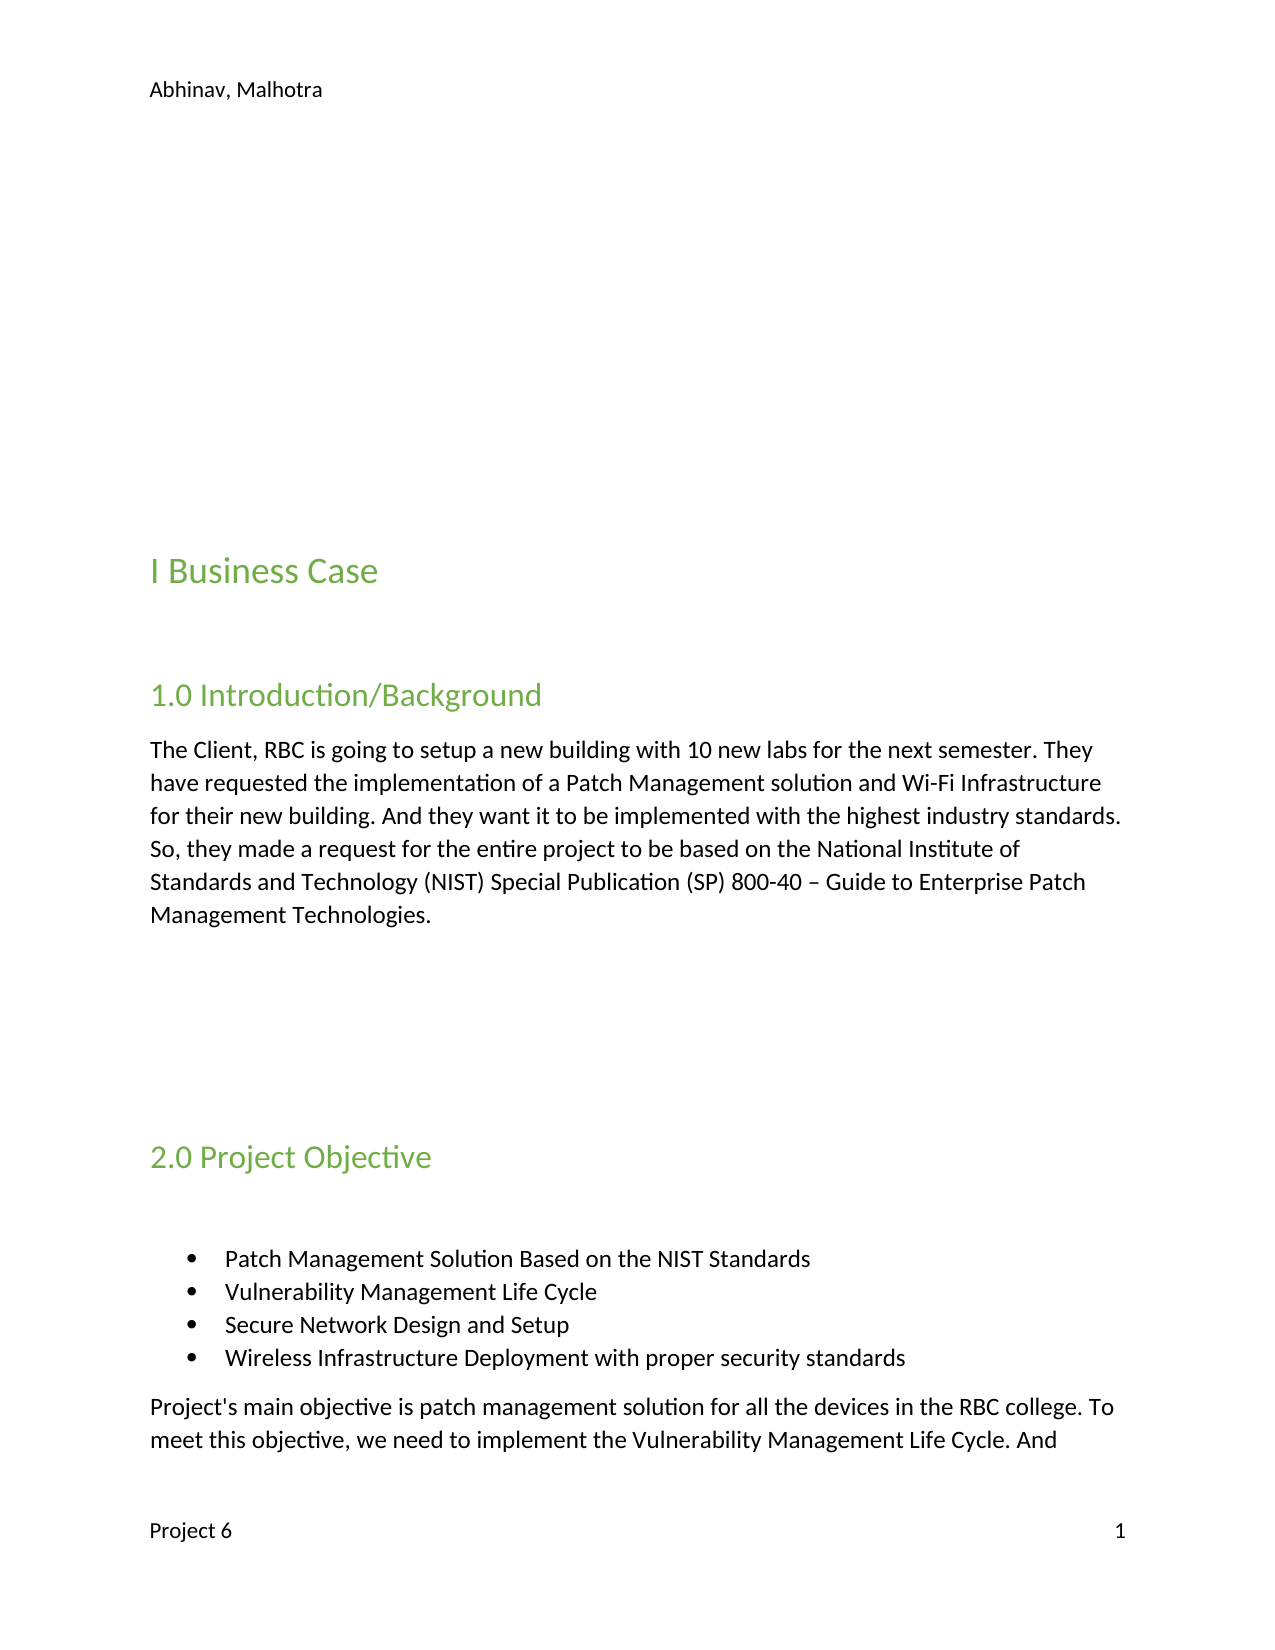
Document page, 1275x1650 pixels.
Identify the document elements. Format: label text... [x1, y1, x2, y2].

list Secure Network Design and Setup [187, 1309, 1125, 1339]
list Patch Management Solution Based on the NIST Standards [187, 1243, 1125, 1274]
text 2.0 Project Objective [150, 1136, 1125, 1176]
text I Business Case [150, 547, 1125, 593]
list Wireless Infrastructure Deployment with proper security standards [187, 1342, 1125, 1372]
text The Client, RBC is going to setup a new building with 10 new labs for the next semester. They have requested the implementation of a Patch Management solution and Wi-Fi Infrastructure for their new building. And they want it to be implemented with the highest industry standards. So, they made a request for the entire project to be based on the National Institute of Standards and Technology (NIST) Special Publication (SP) 800-40 – Guide to Enterprise Patch Management Technologies. [150, 734, 1125, 929]
text 1.0 Introduction/Background [150, 674, 1125, 714]
list Vulnerability Management Life Cycle [187, 1276, 1125, 1307]
text Project's main objective is patch management solution for all the devices in the RBC college. To meet this objective, we need to implement the Vulnerability Management Life Cycle. And [150, 1392, 1125, 1455]
